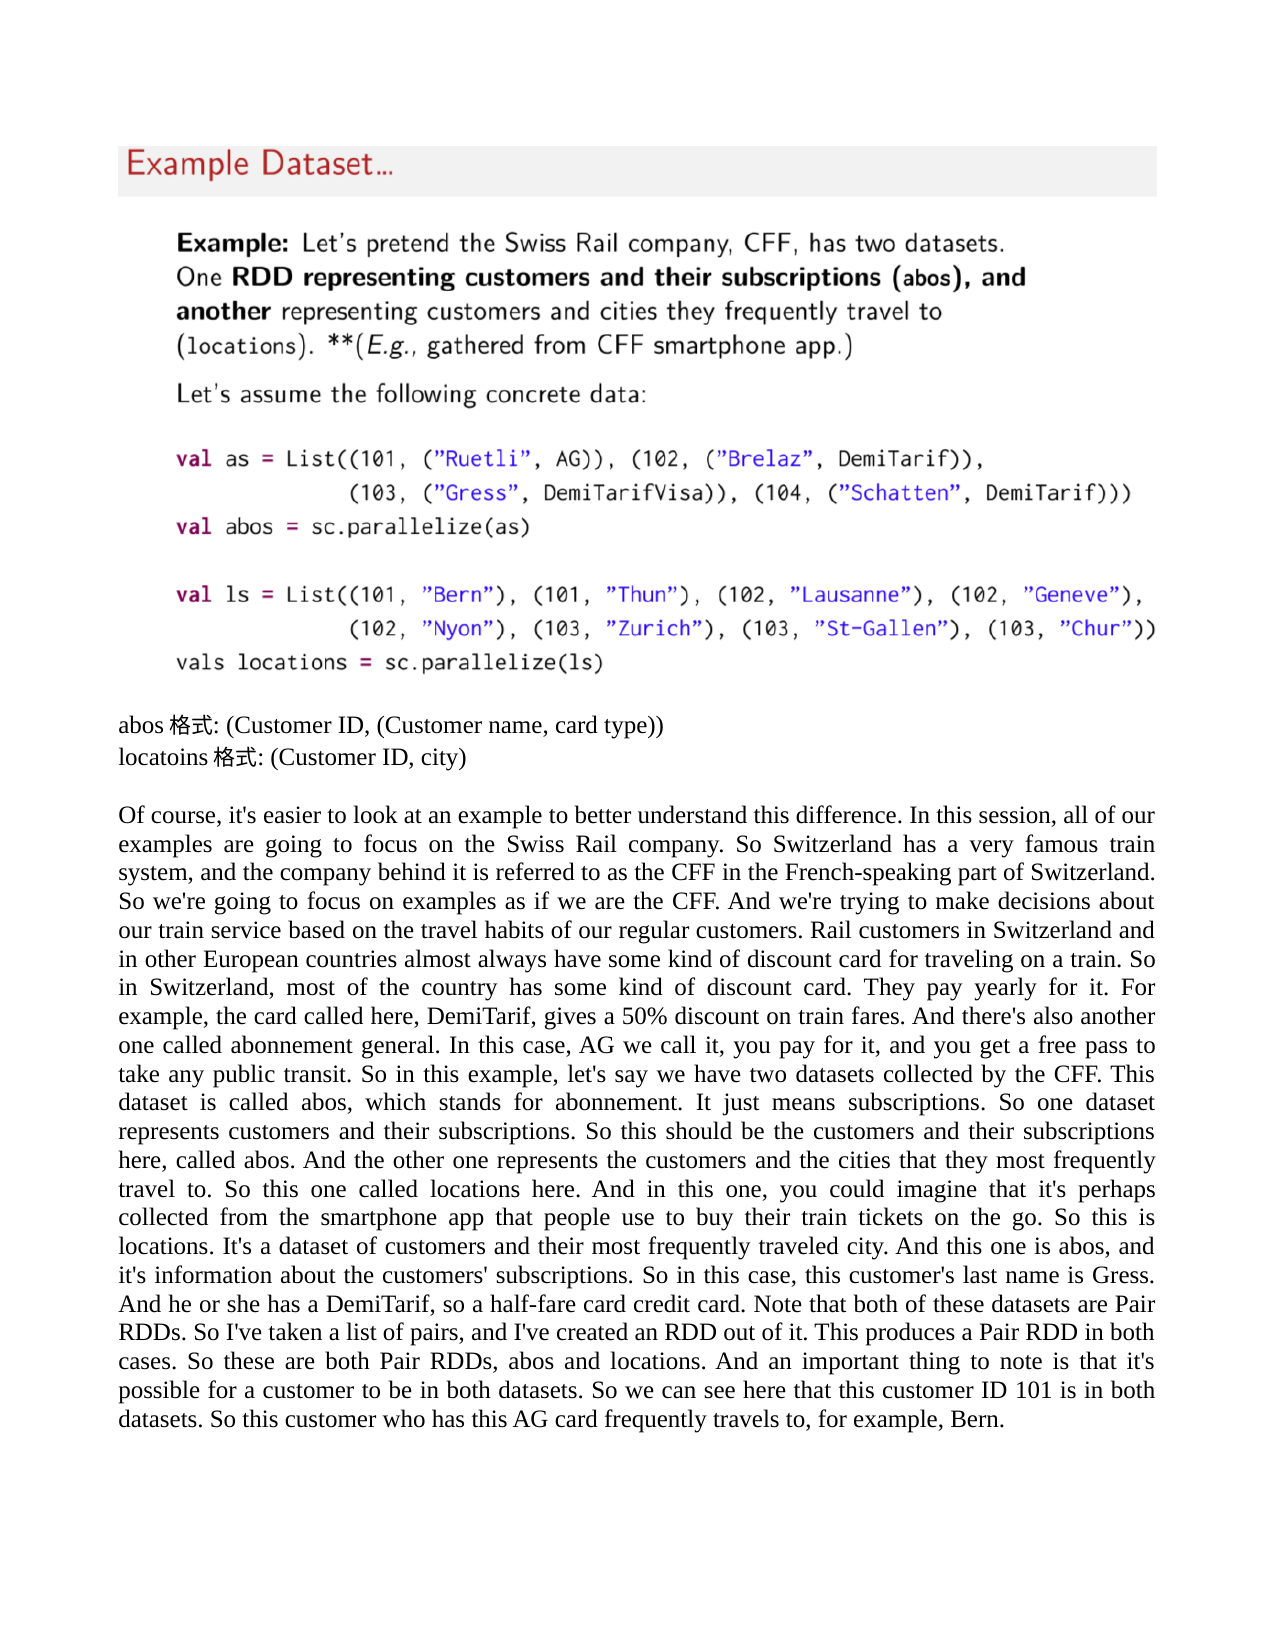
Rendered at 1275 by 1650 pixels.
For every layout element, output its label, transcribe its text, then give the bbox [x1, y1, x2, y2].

text Of course, it's easier to look at an example to better understand this difference. In this session, all of our examples are going to focus on the Swiss Rail company. So Switzerland has a very famous train system, and the company behind it is referred to as the CFF in the French-speaking part of Switzerland. So we're going to focus on examples as if we are the CFF. And we're trying to make decisions about our train service based on the travel habits of our regular customers. Rail customers in Switzerland and in other European countries almost always have some kind of discount card for traveling on a train. So in Switzerland, most of the country has some kind of discount card. They pay yearly for it. For example, the card called here, DemiTarif, gives a 50% discount on train fares. And there's also another one called abonnement general. In this case, AG we call it, you pay for it, and you get a free pass to take any public transit. So in this example, let's say we have two datasets collected by the CFF. This dataset is called abos, which stands for abonnement. It just means subscriptions. So one dataset represents customers and their subscriptions. So this should be the customers and their subscriptions here, called abos. And the other one represents the customers and the cities that they most frequently travel to. So this one called locations here. And in this one, you could imagine that it's perhaps collected from the smartphone app that people use to buy their train tickets on the go. So this is locations. It's a dataset of customers and their most frequently traveled city. And this one is abos, and it's information about the customers' subscriptions. So in this case, this customer's last name is Gress. And he or she has a DemiTarif, so a half-fare card credit card. Note that both of these datasets are Pair RDDs. So I've taken a list of pairs, and I've created an RDD out of it. This produces a Pair RDD in both cases. So these are both Pair RDDs, abos and locations. And an important thing to note is that it's possible for a customer to be in both datasets. So we can see here that this customer ID 101 is in both datasets. So this customer who has this AG card frequently travels to, for example, Bern. [118, 800, 1157, 1432]
text abos格式: (Customer ID, (Customer name, card type)) [118, 708, 1157, 739]
text locatoins格式: (Customer ID, city) [118, 739, 1157, 771]
picture [118, 146, 1157, 679]
